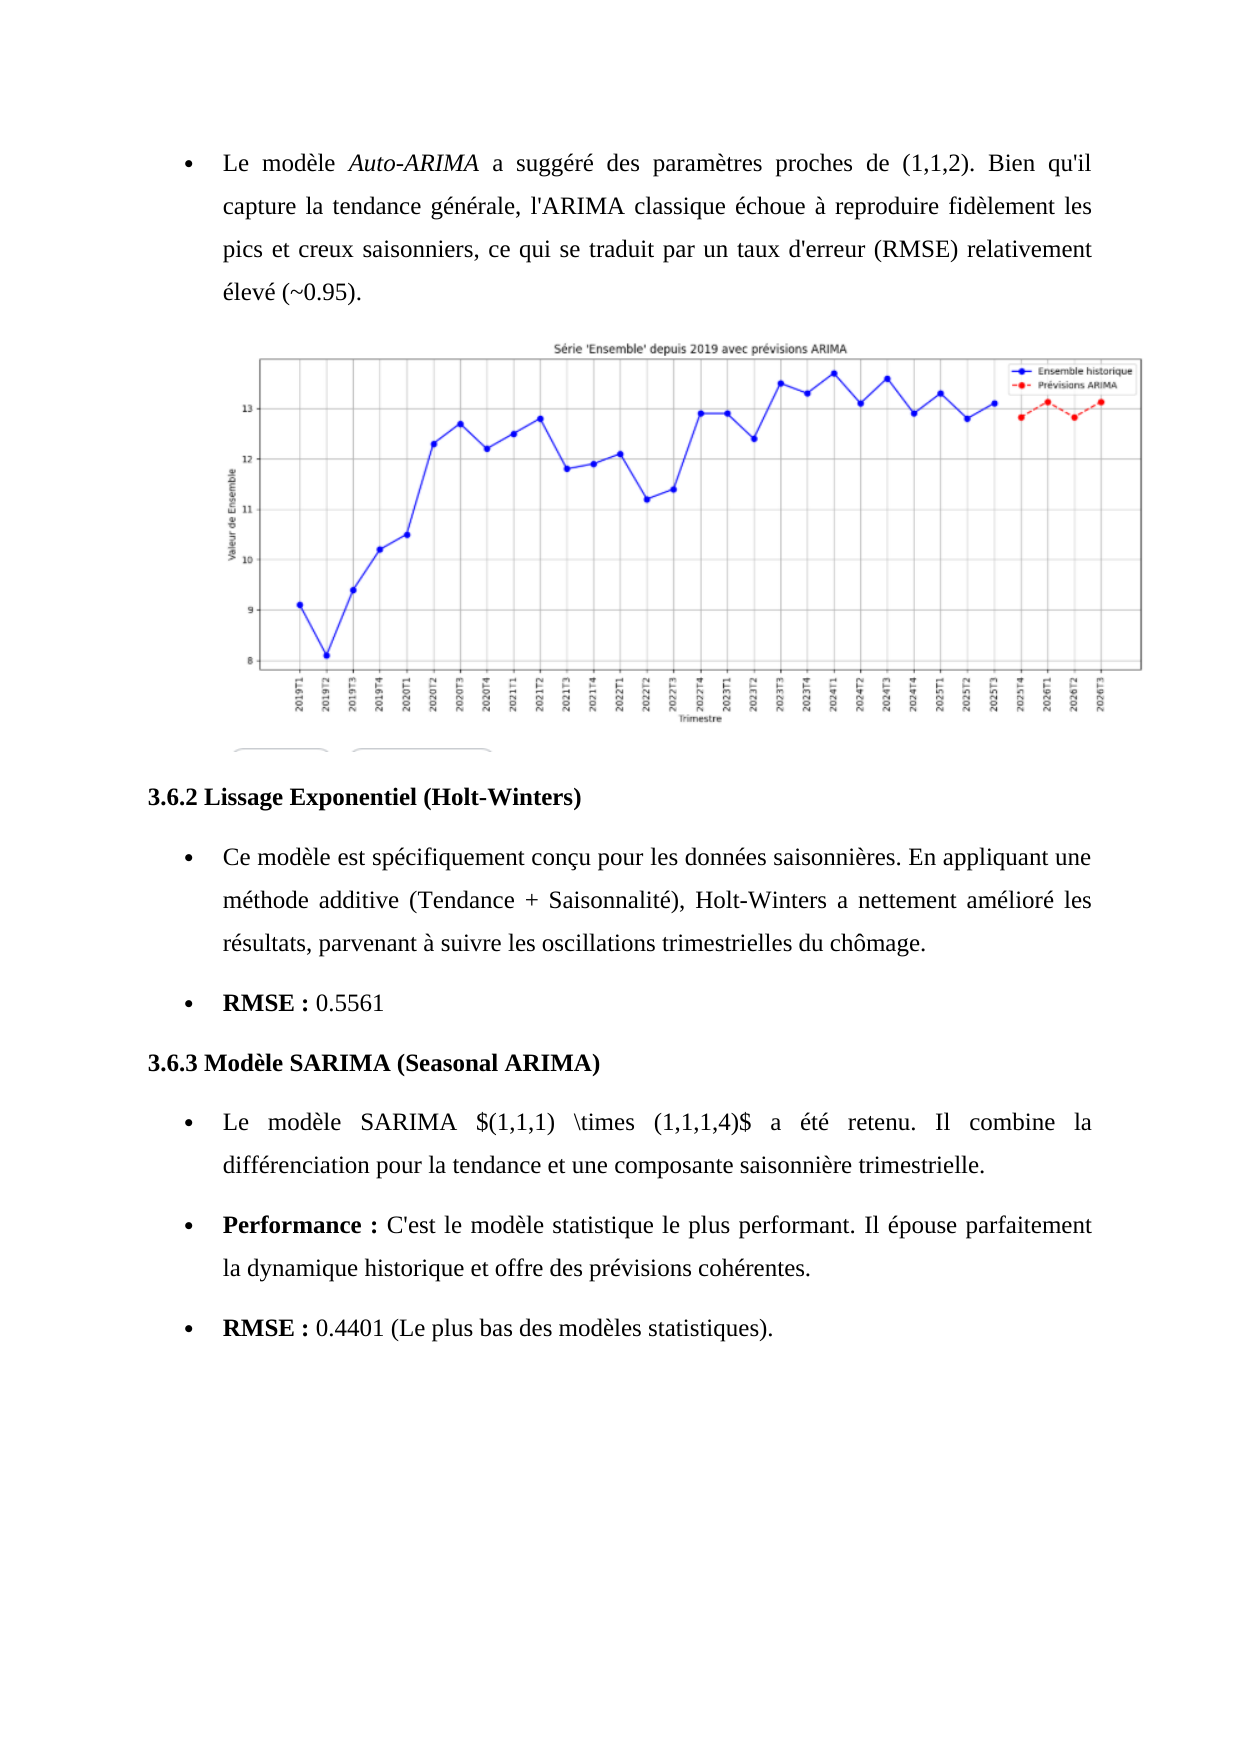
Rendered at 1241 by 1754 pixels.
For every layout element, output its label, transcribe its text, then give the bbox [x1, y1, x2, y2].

text 3.6.3 Modèle SARIMA (Seasonal ARIMA) [148, 1048, 1093, 1076]
list RMSE : 0.4401 (Le plus bas des modèles statistiques). [185, 1313, 1093, 1342]
list Le modèle Auto-ARIMA a suggéré des paramètres proches de (1,1,2). Bien qu'il capture la tendance générale, l'ARIMA classique échoue à reproduire fidèlement les pics et creux saisonniers, ce qui se traduit par un taux d'erreur (RMSE) relativement élevé (~0.95). [185, 148, 1093, 306]
list RMSE : 0.5561 [185, 988, 1093, 1017]
list Performance : C'est le modèle statistique le plus performant. Il épouse parfaitement la dynamique historique et offre des prévisions cohérentes. [185, 1210, 1093, 1282]
text 3.6.2 Lissage Exponentiel (Holt-Winters) [148, 782, 1093, 811]
list Ce modèle est spécifiquement conçu pour les données saisonnières. En appliquant une méthode additive (Tendance + Saisonnalité), Holt-Winters a nettement amélioré les résultats, parvenant à suivre les oscillations trimestrielles du chômage. [185, 842, 1093, 957]
list Le modèle SARIMA $(1,1,1) \times (1,1,1,4)$ a été retenu. Il combine la différenciation pour la tendance et une composante saisonnière trimestrielle. [185, 1107, 1093, 1179]
